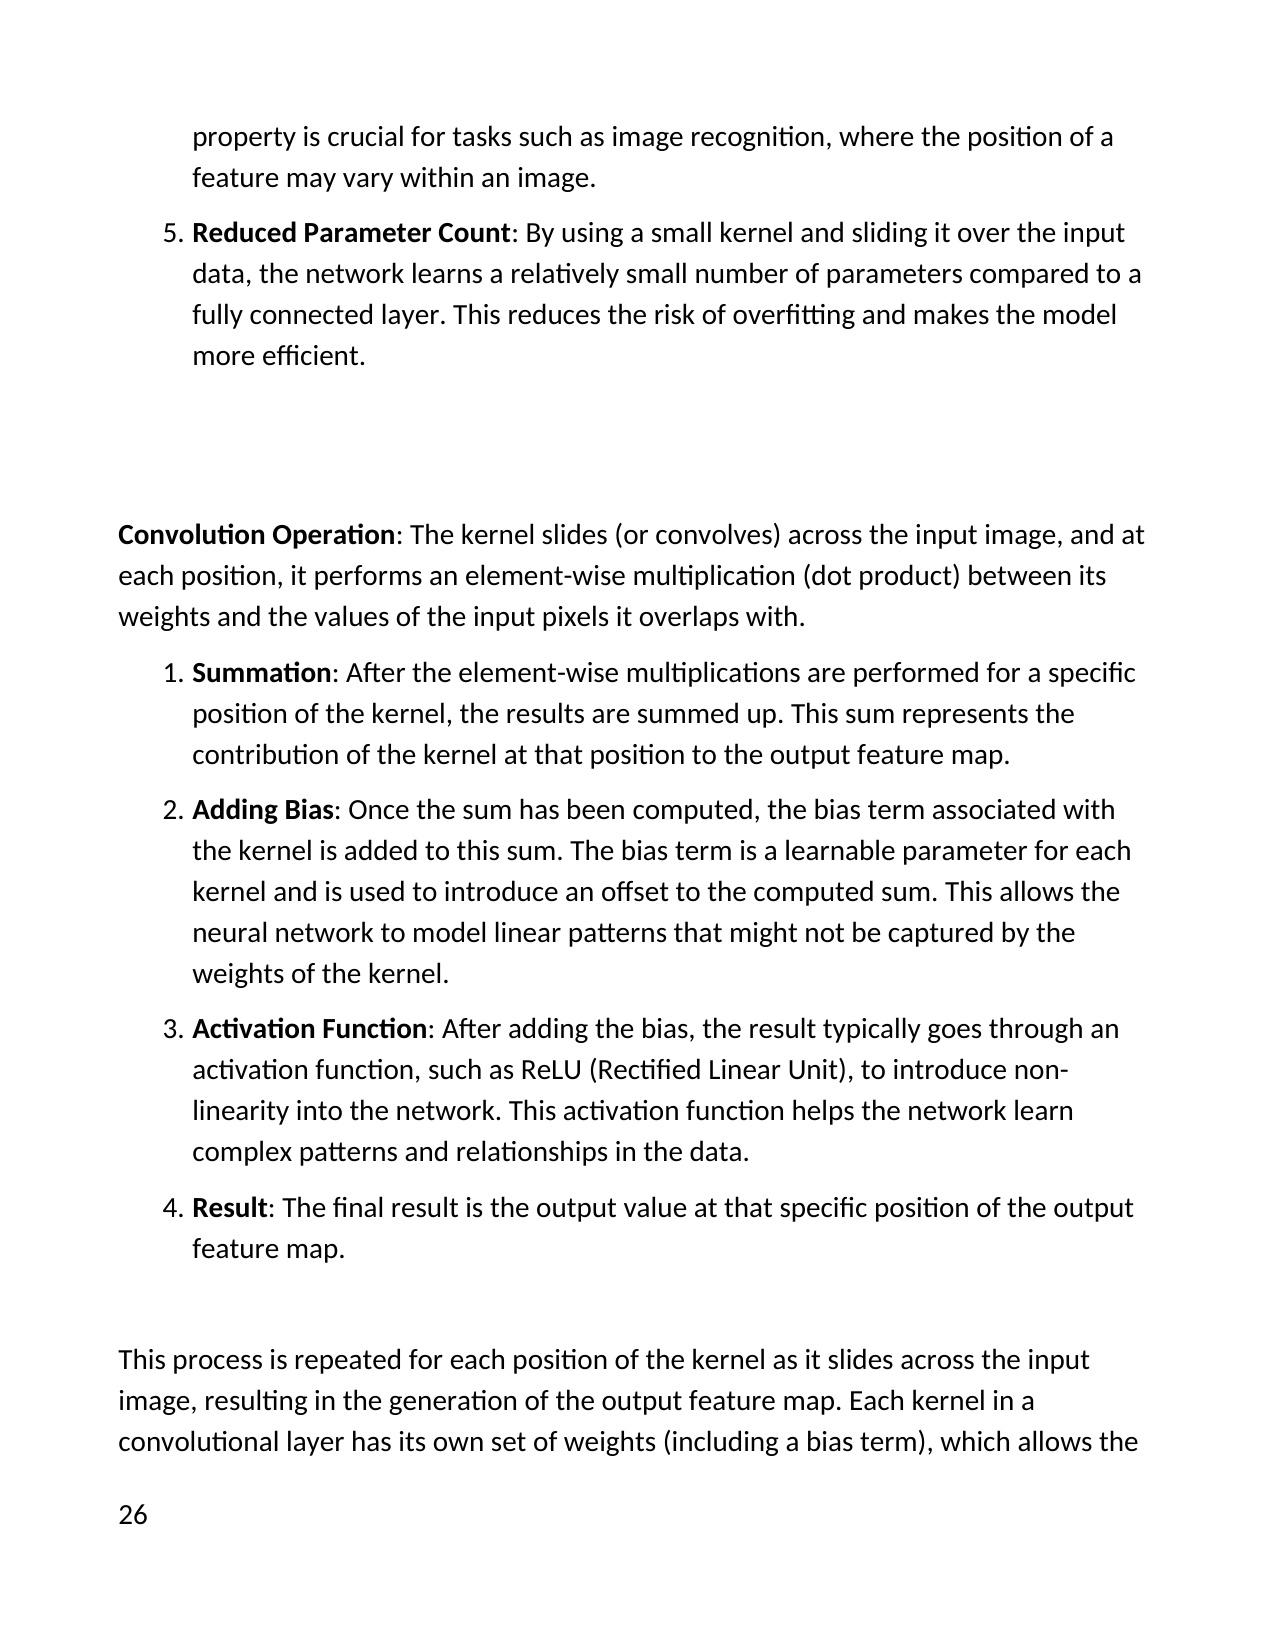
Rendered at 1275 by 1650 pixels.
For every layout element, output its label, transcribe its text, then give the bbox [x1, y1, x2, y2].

list Adding Bias: Once the sum has been computed, the bias term associated with the kernel is added to this sum. The bias term is a learnable parameter for each kernel and is used to introduce an offset to the computed sum. This allows the neural network to model linear patterns that might not be captured by the weights of the kernel. [162, 791, 1157, 991]
list Activation Function: After adding the bias, the result typically goes through an activation function, such as ReLU (Rectified Linear Unit), to introduce non-linearity into the network. This activation function helps the network learn complex patterns and relationships in the data. [162, 1011, 1157, 1169]
text This process is repeated for each position of the kernel as it slides across the input image, resulting in the generation of the output feature map. Each kernel in a convolutional layer has its own set of weights (including a bias term), which allows the [118, 1341, 1157, 1458]
list property is crucial for tasks such as image recognition, where the position of a feature may vary within an image. [162, 118, 1157, 195]
text Convolution Operation: The kernel slides (or convolves) across the input image, and at each position, it performs an element-wise multiplication (dot product) between its weights and the values of the input pixels it overlaps with. [118, 516, 1157, 634]
list Reduced Parameter Count: By using a small kernel and sliding it over the input data, the network learns a relatively small number of parameters compared to a fully connected layer. This reduces the risk of overfitting and makes the model more efficient. [162, 214, 1157, 373]
list Summation: After the element-wise multiplications are performed for a specific position of the kernel, the results are summed up. This sum represents the contribution of the kernel at that position to the output feature map. [162, 654, 1157, 771]
list Result: The final result is the output value at that specific position of the output feature map. [162, 1189, 1157, 1265]
